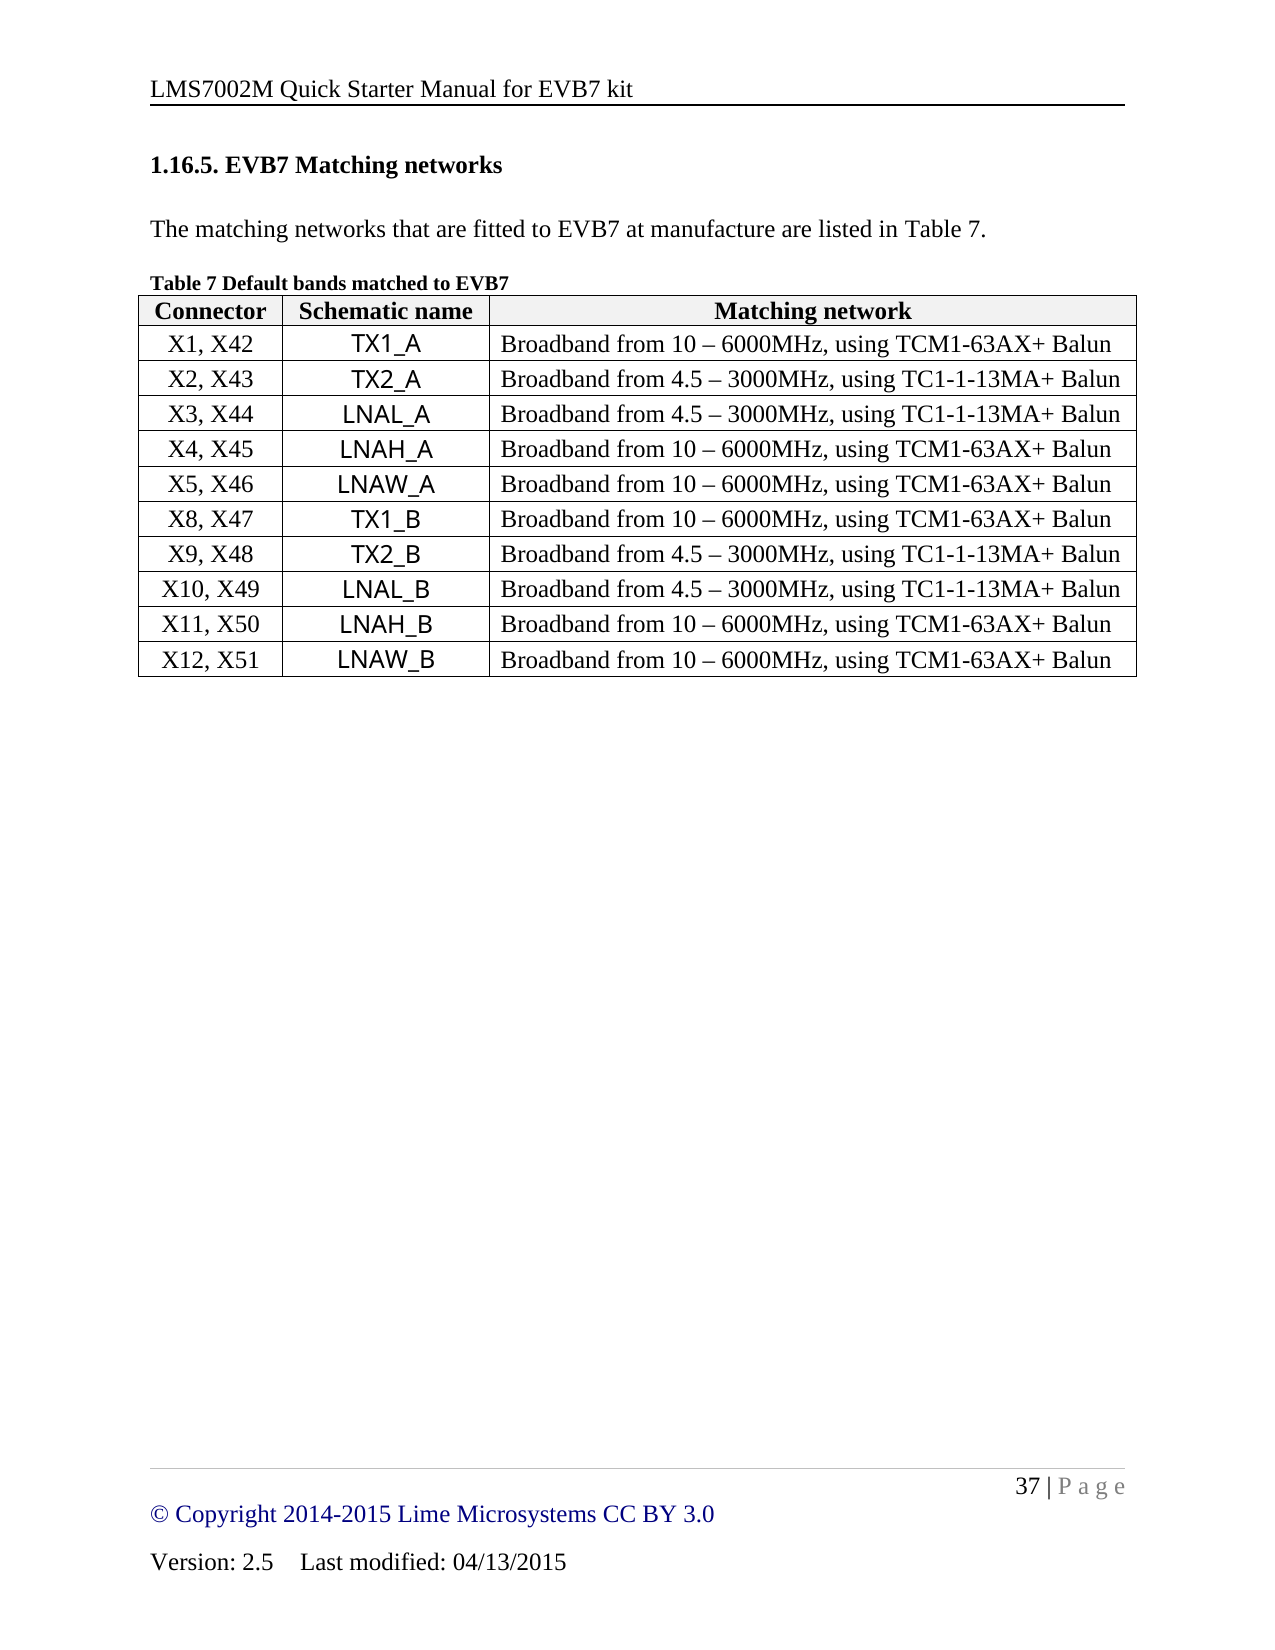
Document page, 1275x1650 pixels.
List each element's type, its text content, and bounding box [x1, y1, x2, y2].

table_cell X4, X45 [139, 431, 282, 466]
table_cell Broadband from 4.5 – 3000MHz, using TC1-1-13MA+ Balun [490, 572, 1136, 606]
table_cell LNAL_B [283, 572, 489, 606]
table_cell Broadband from 10 – 6000MHz, using TCM1-63AX+ Balun [490, 642, 1136, 676]
table_cell X10, X49 [139, 572, 282, 606]
table_cell Broadband from 10 – 6000MHz, using TCM1-63AX+ Balun [490, 502, 1136, 536]
table_cell X1, X42 [139, 326, 282, 360]
table_cell X11, X50 [139, 607, 282, 641]
table_cell LNAL_A [283, 396, 489, 430]
table_cell Broadband from 4.5 – 3000MHz, using TC1-1-13MA+ Balun [490, 396, 1136, 430]
table_cell LNAH_A [283, 431, 489, 466]
table_header Schematic name [283, 296, 489, 325]
table_cell X2, X43 [139, 361, 282, 395]
table_cell TX2_A [283, 361, 489, 395]
table_cell TX2_B [283, 537, 489, 571]
table_cell LNAW_A [283, 467, 489, 501]
table_cell Broadband from 4.5 – 3000MHz, using TC1-1-13MA+ Balun [490, 537, 1136, 571]
table_cell X12, X51 [139, 642, 282, 676]
table_cell X8, X47 [139, 502, 282, 536]
table_cell TX1_A [283, 326, 489, 360]
table_cell Broadband from 10 – 6000MHz, using TCM1-63AX+ Balun [490, 467, 1136, 501]
table_cell Broadband from 4.5 – 3000MHz, using TC1-1-13MA+ Balun [490, 361, 1136, 395]
table_header Connector [139, 296, 282, 325]
table_cell X9, X48 [139, 537, 282, 571]
text The matching networks that are fitted to EVB7 at manufacture are listed in Table 7. [150, 214, 1125, 242]
table_cell Broadband from 10 – 6000MHz, using TCM1-63AX+ Balun [490, 326, 1136, 360]
table_cell X5, X46 [139, 467, 282, 501]
subtitle EVB7 Matching networks [150, 150, 1125, 179]
table_header Matching network [490, 296, 1136, 325]
table_cell X3, X44 [139, 396, 282, 430]
text Table 7 Default bands matched to EVB7 [150, 271, 1125, 295]
table_cell Broadband from 10 – 6000MHz, using TCM1-63AX+ Balun [490, 431, 1136, 466]
table_cell LNAH_B [283, 607, 489, 641]
table_cell TX1_B [283, 502, 489, 536]
table_cell Broadband from 10 – 6000MHz, using TCM1-63AX+ Balun [490, 607, 1136, 641]
table_cell LNAW_B [283, 642, 489, 676]
